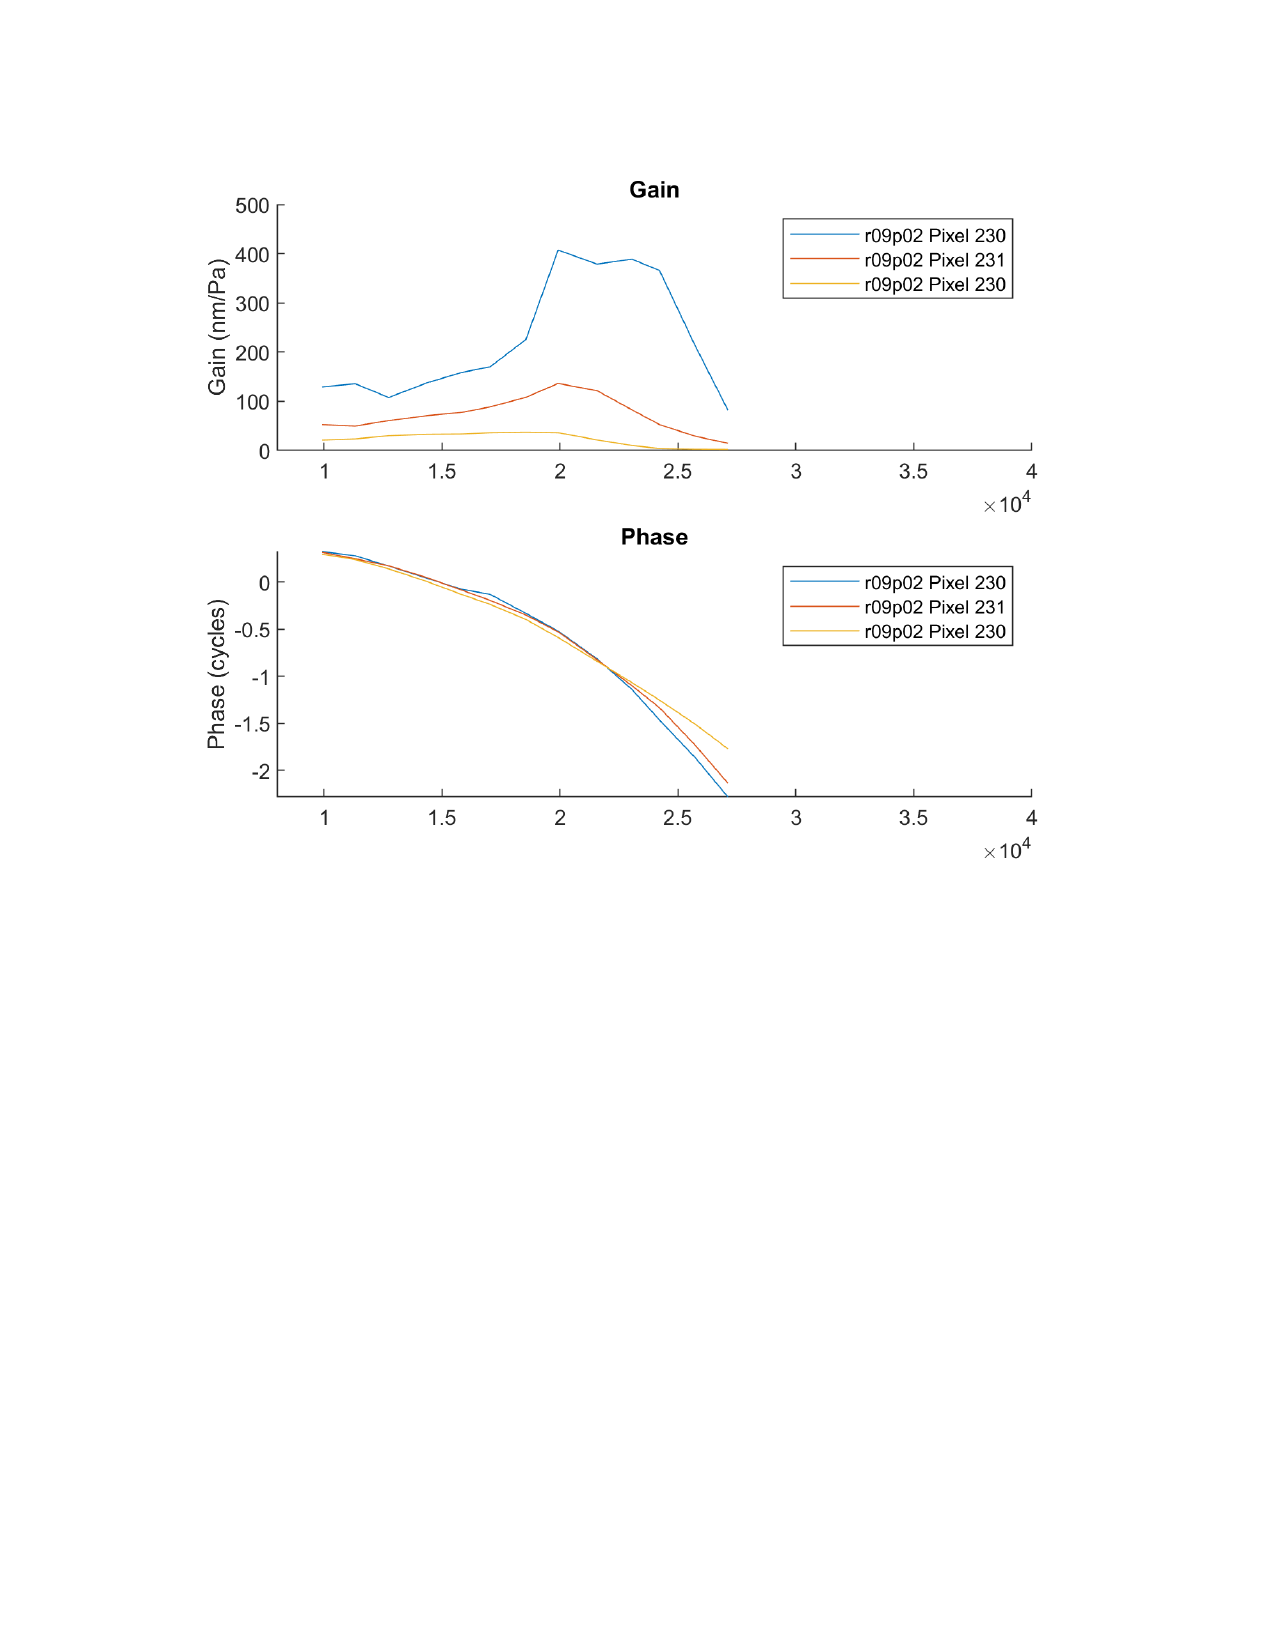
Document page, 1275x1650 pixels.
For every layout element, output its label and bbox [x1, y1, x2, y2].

picture [150, 150, 1124, 881]
